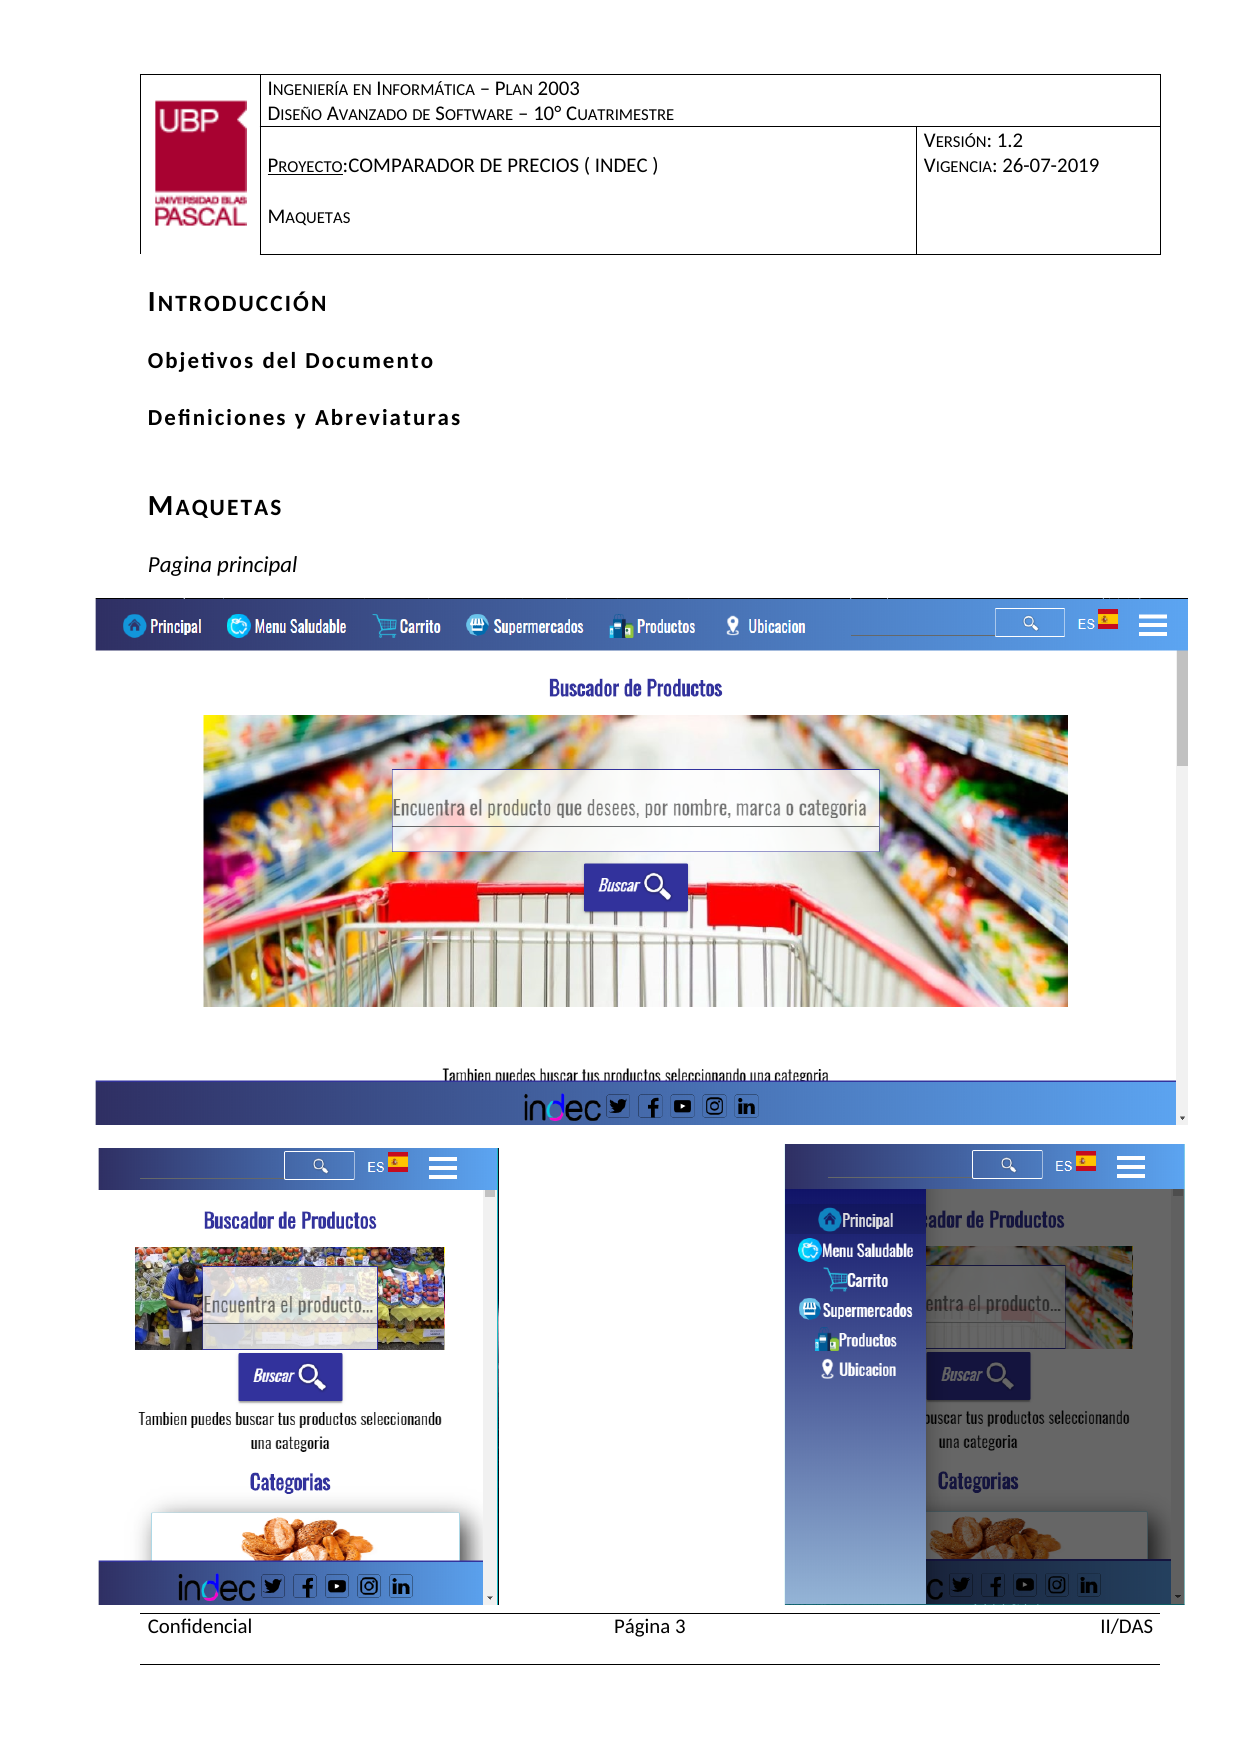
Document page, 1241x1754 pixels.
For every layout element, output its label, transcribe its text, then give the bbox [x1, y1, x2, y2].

subtitle Maquetas [148, 487, 1152, 522]
subtitle Objetivos del Documento [148, 347, 1152, 374]
subtitle Definiciones y Abreviaturas [148, 403, 1152, 431]
text Pagina principal [148, 550, 1152, 578]
subtitle Introducción [148, 283, 1152, 318]
picture [154, 100, 247, 229]
picture [95, 598, 1188, 1125]
picture [98, 1148, 499, 1605]
picture [784, 1144, 1185, 1605]
